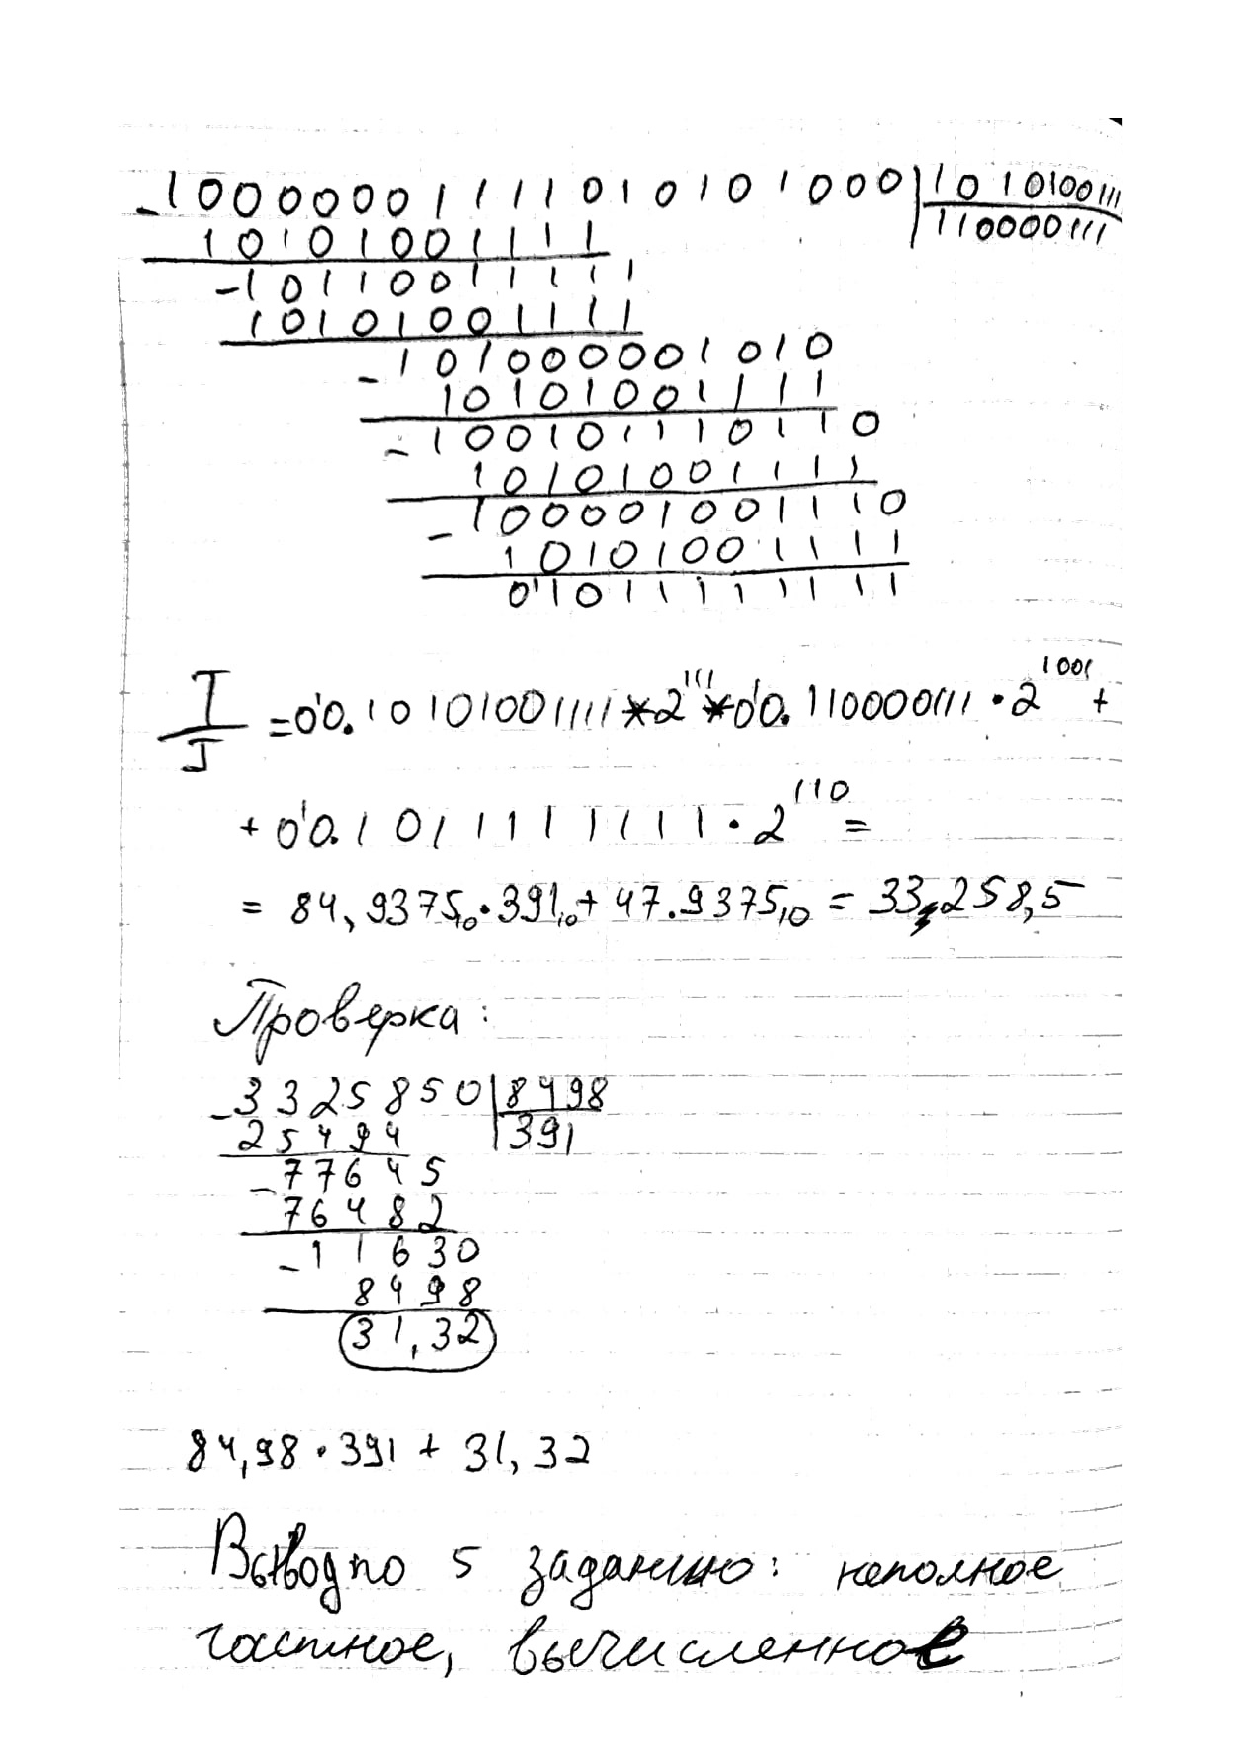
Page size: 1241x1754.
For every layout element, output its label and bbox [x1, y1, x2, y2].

picture [118, 118, 1123, 1698]
